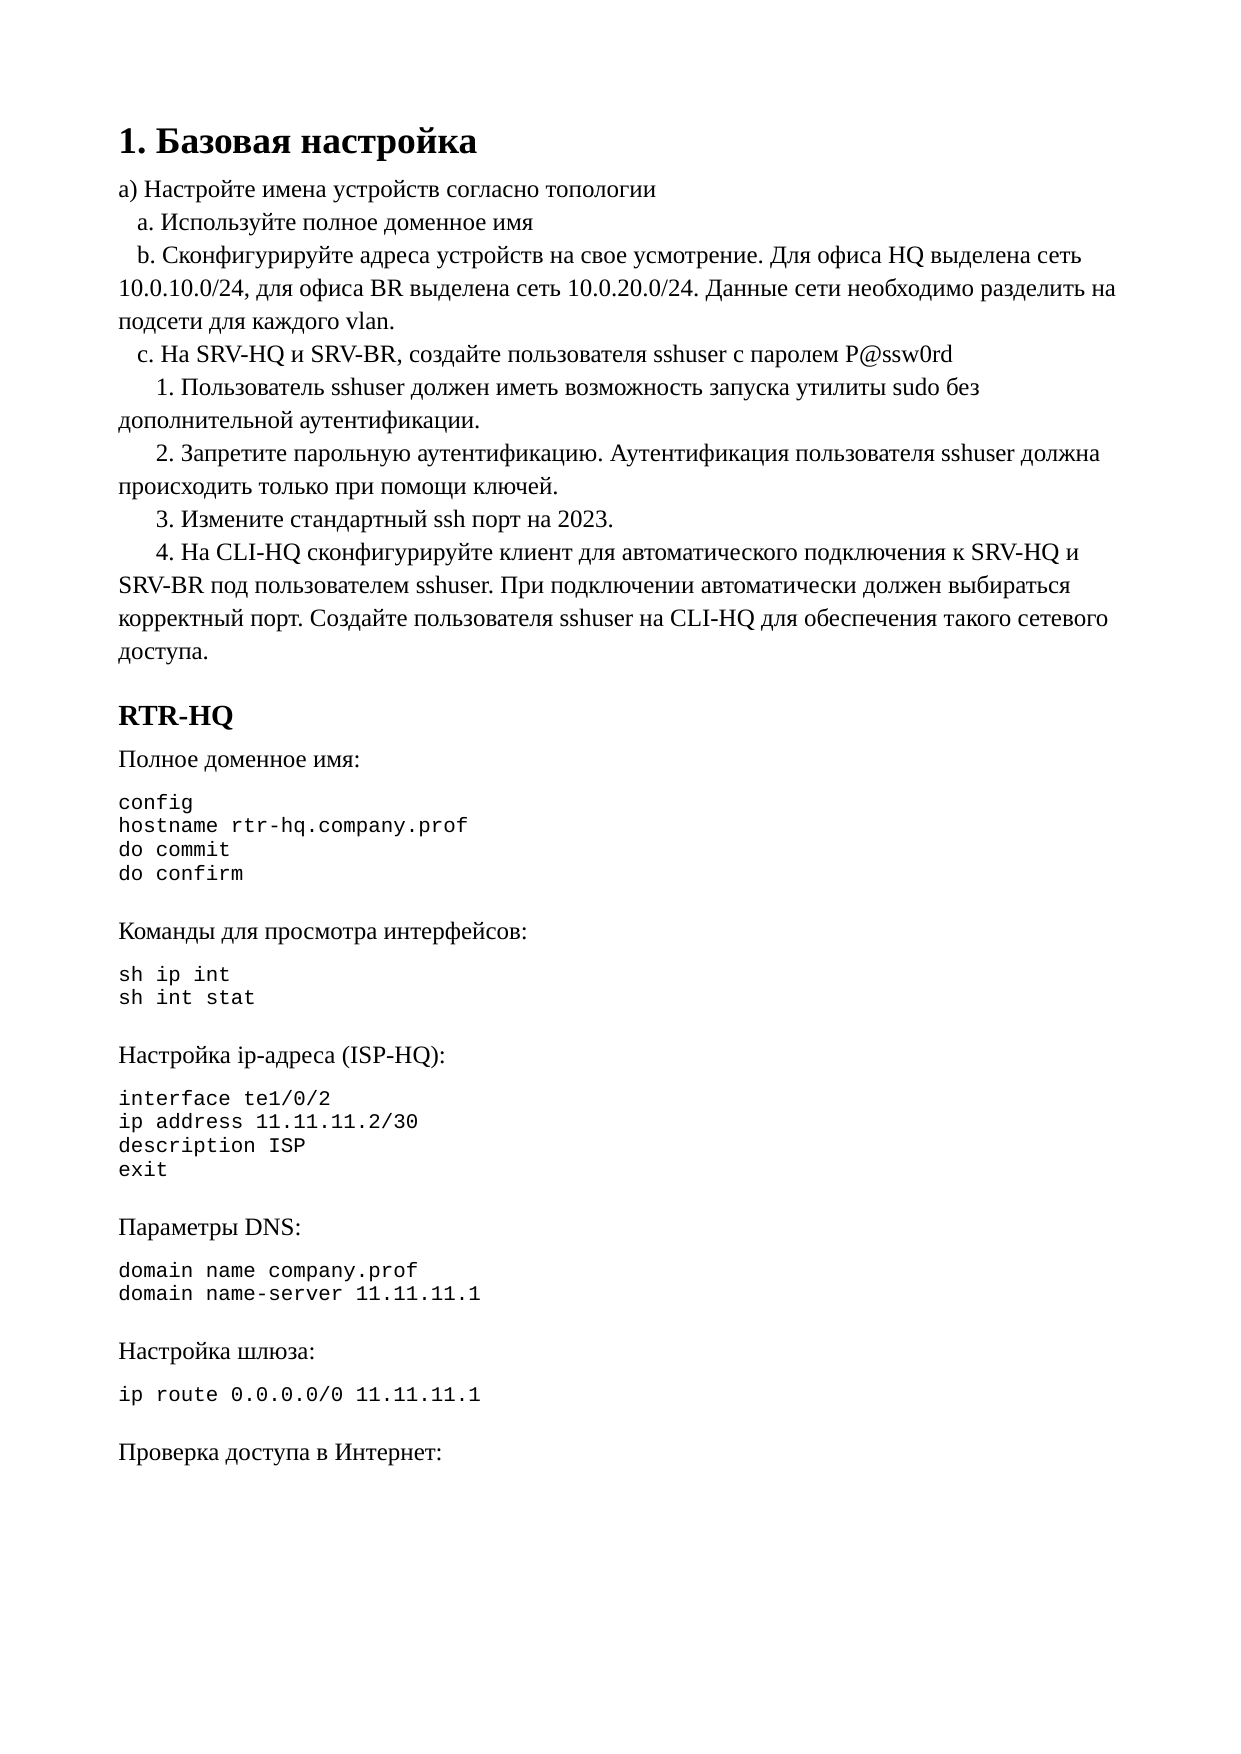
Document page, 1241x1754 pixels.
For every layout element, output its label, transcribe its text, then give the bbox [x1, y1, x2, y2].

text ip route 0.0.0.0/0 11.11.11.1 [118, 1384, 1122, 1408]
text Полное доменное имя: [118, 744, 1122, 773]
text domain name-server 11.11.11.1 [118, 1283, 1122, 1307]
text Настройка ip-адреса (ISP-HQ): [118, 1040, 1122, 1069]
text Команды для просмотра интерфейсов: [118, 916, 1122, 945]
text Параметры DNS: [118, 1212, 1122, 1241]
text sh ip int [118, 963, 1122, 987]
text description ISP [118, 1135, 1122, 1159]
subtitle RTR-HQ [118, 698, 1122, 732]
text sh int stat [118, 987, 1122, 1011]
text interface te1/0/2 [118, 1088, 1122, 1112]
text do commit [118, 839, 1122, 863]
text a) Настройте имена устройств согласно топологии a. Используйте полное доменное имя b. Сконфигурируйте адреса устройств на свое усмотрение. Для офиса HQ выделена сеть 10.0.10.0/24, для офиса BR выделена сеть 10.0.20.0/24. Данные сети необходимо разделить на подсети для каждого vlan. c. На SRV-HQ и SRV-BR, создайте пользователя sshuser с паролем P@ssw0rd 1. Пользователь sshuser должен иметь возможность запуска утилиты sudo без дополнительной аутентификации. 2. Запретите парольную аутентификацию. Аутентификация пользователя sshuser должна происходить только при помощи ключей. 3. Измените стандартный ssh порт на 2023. 4. На CLI-HQ сконфигурируйте клиент для автоматического подключения к SRV-HQ и SRV-BR под пользователем sshuser. При подключении автоматически должен выбираться корректный порт. Создайте пользователя sshuser на CLI-HQ для обеспечения такого сетевого доступа. [118, 174, 1122, 665]
subtitle 1. Базовая настройка [118, 118, 1122, 161]
text domain name company.prof [118, 1259, 1122, 1283]
text Настройка шлюза: [118, 1336, 1122, 1365]
text exit [118, 1159, 1122, 1182]
text config [118, 792, 1122, 816]
text Проверка доступа в Интернет: [118, 1437, 1122, 1466]
text do confirm [118, 863, 1122, 886]
text hostname rtr-hq.company.prof [118, 816, 1122, 839]
text ip address 11.11.11.2/30 [118, 1112, 1122, 1135]
